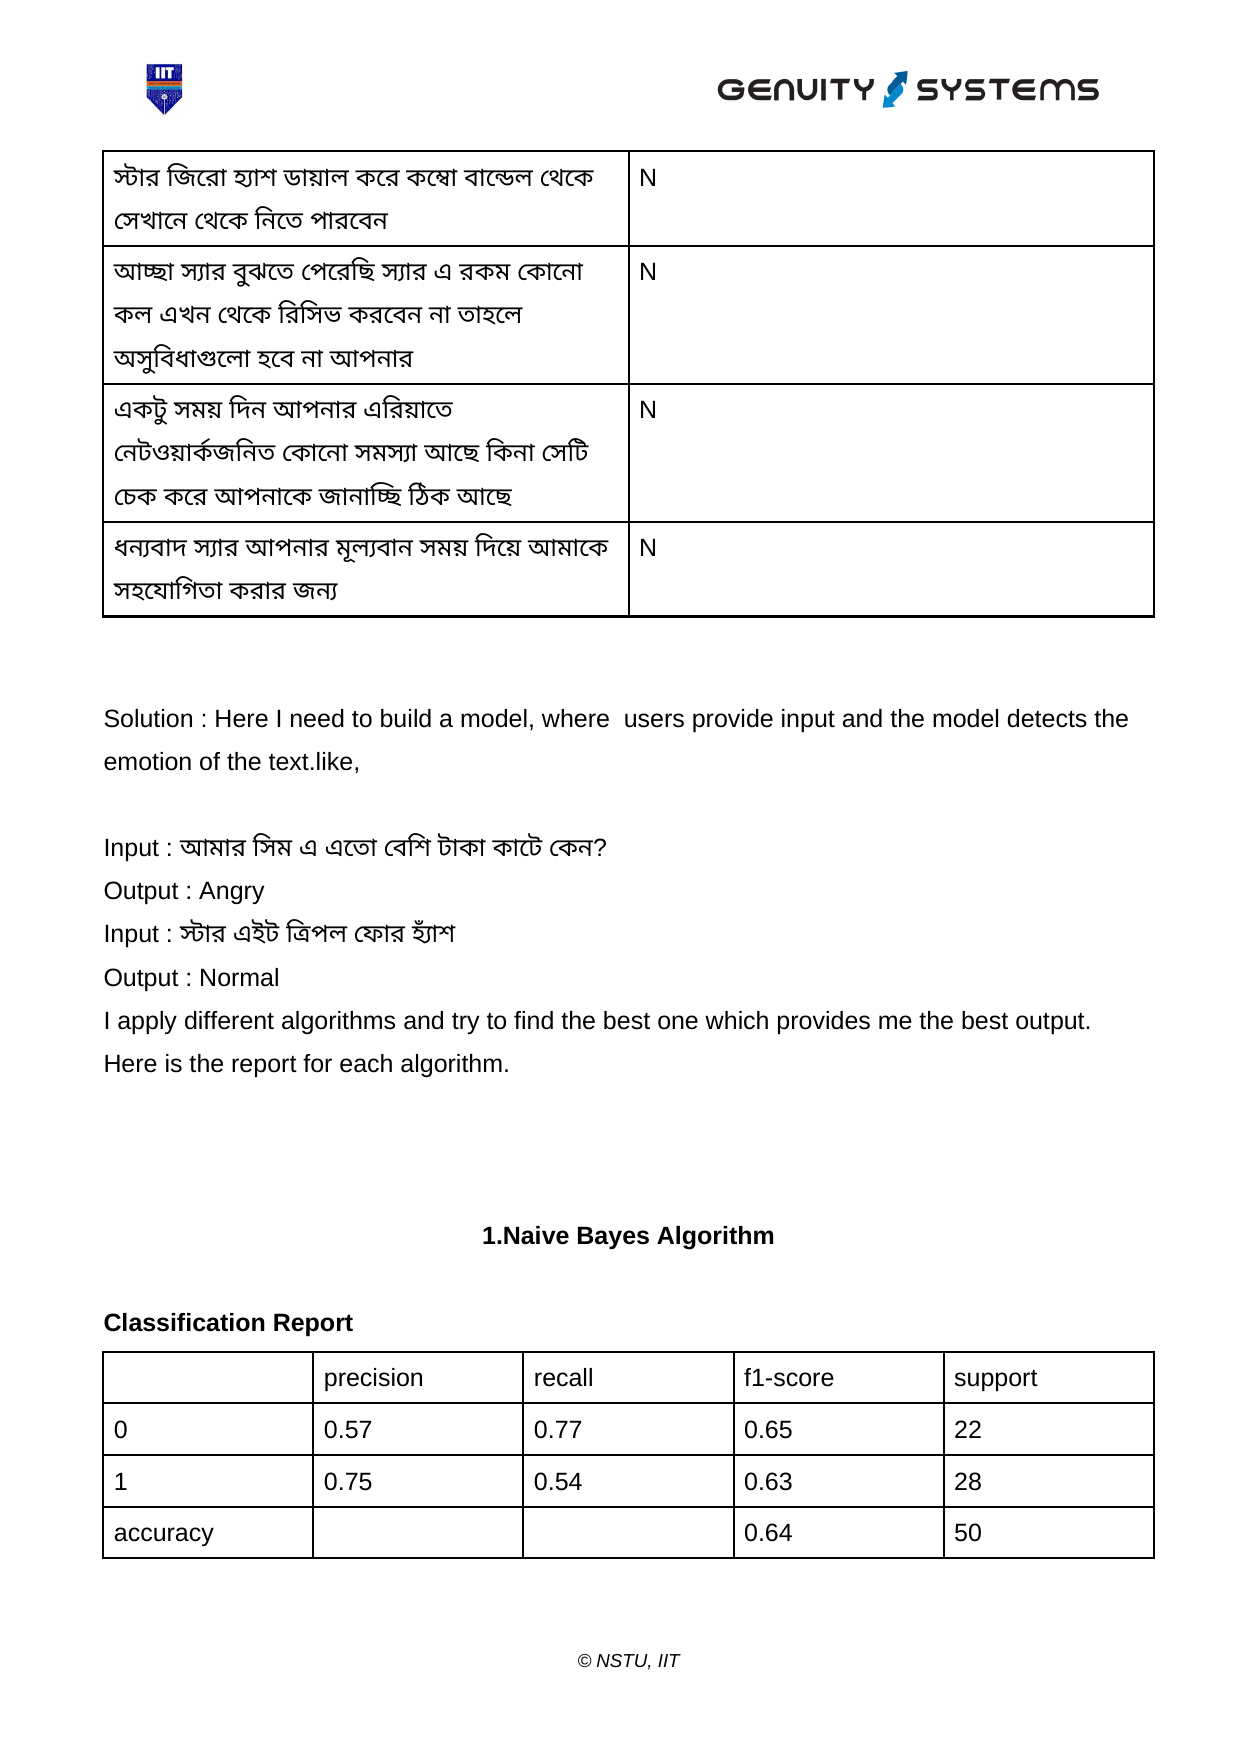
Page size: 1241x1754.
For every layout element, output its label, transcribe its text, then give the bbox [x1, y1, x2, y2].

table_cell 22 [945, 1404, 1153, 1454]
table_cell একটু সময় দিন আপনার এরিয়াতে নেটওয়ার্কজনিত কোনো সমস্যা আছে কিনা সেটি চেক করে আপনাকে জানাচ্ছি ঠিক আছে [104, 385, 628, 521]
text 1.Naive Bayes Algorithm [103, 1221, 1153, 1250]
table_cell 0.63 [735, 1456, 943, 1506]
table_cell N [630, 385, 1153, 521]
table_header support [945, 1353, 1153, 1402]
table_cell আচ্ছা স্যার বুঝতে পেরেছি স্যার এ রকম কোনো কল এখন থেকে রিসিভ করবেন না তাহলে অসুবিধাগুলো হবে না আপনার [104, 247, 628, 383]
picture [137, 62, 192, 117]
table_header recall [524, 1353, 733, 1402]
table_cell N [630, 523, 1153, 615]
text I apply different algorithms and try to find the best one which provides me the best output. Here is the report for each algorithm. [103, 1006, 1153, 1077]
text Input : স্টার এইট ত্রিপল ফোর হ্যাঁশ [103, 919, 1153, 948]
table_cell 50 [945, 1508, 1153, 1557]
table_cell 0.75 [314, 1456, 522, 1506]
table_cell ধন্যবাদ স্যার আপনার মূল্যবান সময় দিয়ে আমাকে সহযোগিতা করার জন্য [104, 523, 628, 615]
table_cell 1 [104, 1456, 312, 1506]
table_cell accuracy [104, 1508, 312, 1557]
text Input : আমার সিম এ এতো বেশি টাকা কাটে কেন? [103, 833, 1153, 862]
text Solution : Here I need to build a model, where users provide input and the model detects the emotion of the text.like, [103, 704, 1153, 776]
table_cell 0 [104, 1404, 312, 1454]
table_cell 28 [945, 1456, 1153, 1506]
table_cell [314, 1508, 522, 1557]
text Output : Normal [103, 962, 1153, 991]
table_cell [524, 1508, 733, 1557]
table_cell N [630, 152, 1153, 245]
table_cell N [630, 247, 1153, 383]
text Output : Angry [103, 876, 1153, 905]
table_cell 0.57 [314, 1404, 522, 1454]
table_cell 0.65 [735, 1404, 943, 1454]
table_header f1-score [735, 1353, 943, 1402]
table_cell স্টার জিরো হ্যাশ ডায়াল করে কম্বো বান্ডেল থেকে সেখানে থেকে নিতে পারবেন [104, 152, 628, 245]
table_header precision [314, 1353, 522, 1402]
table_cell 0.77 [524, 1404, 733, 1454]
table_cell 0.64 [735, 1508, 943, 1557]
text Classification Report [103, 1307, 1153, 1336]
table_cell 0.54 [524, 1456, 733, 1506]
picture [714, 70, 1101, 108]
table_header [104, 1353, 312, 1402]
